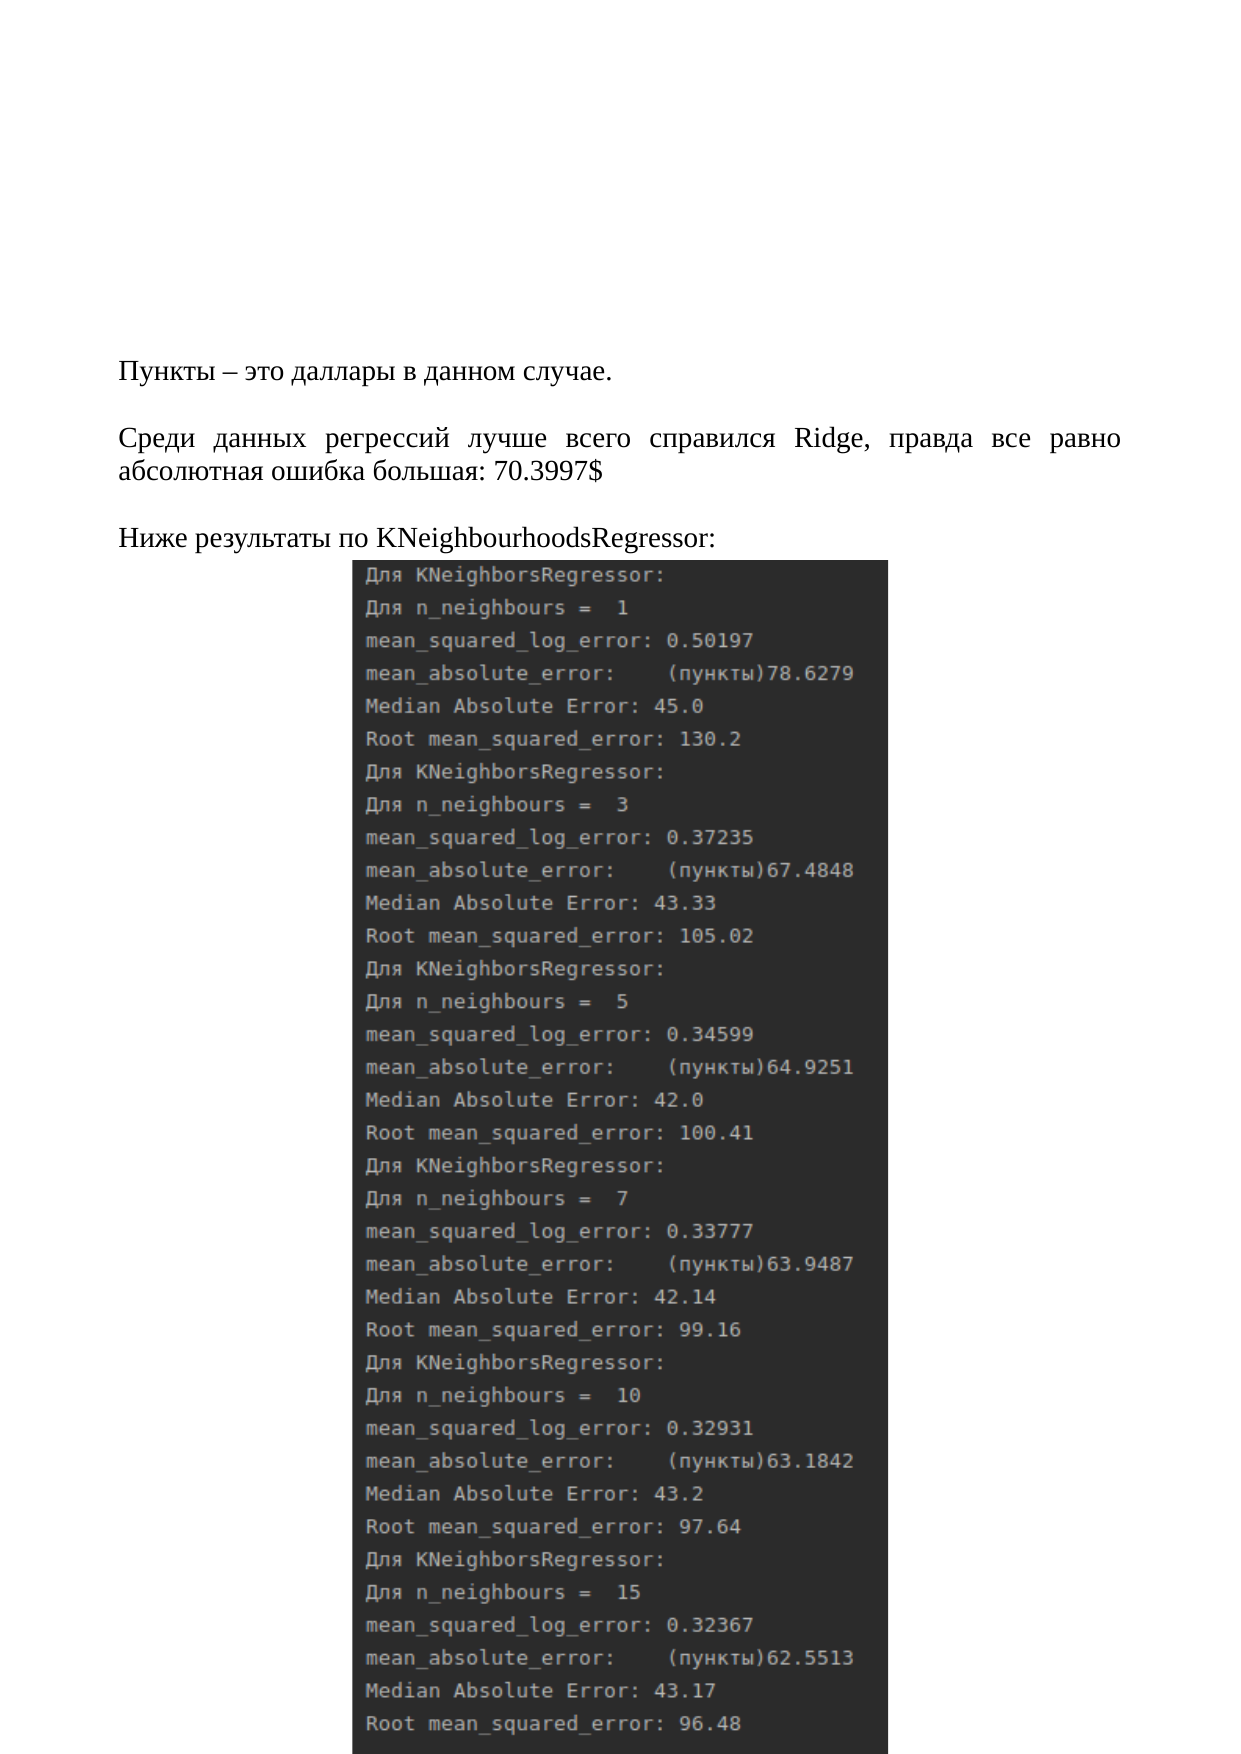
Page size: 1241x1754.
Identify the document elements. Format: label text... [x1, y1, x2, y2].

picture [352, 560, 889, 1754]
text Среди данных регрессий лучше всего справился Ridge, правда все равно абсолютная ошибка большая: 70.3997$ [118, 420, 1122, 487]
text Ниже результаты по KNeighbourhoodsRegressor: [118, 521, 1122, 554]
text Пункты – это даллары в данном случае. [118, 353, 1122, 386]
